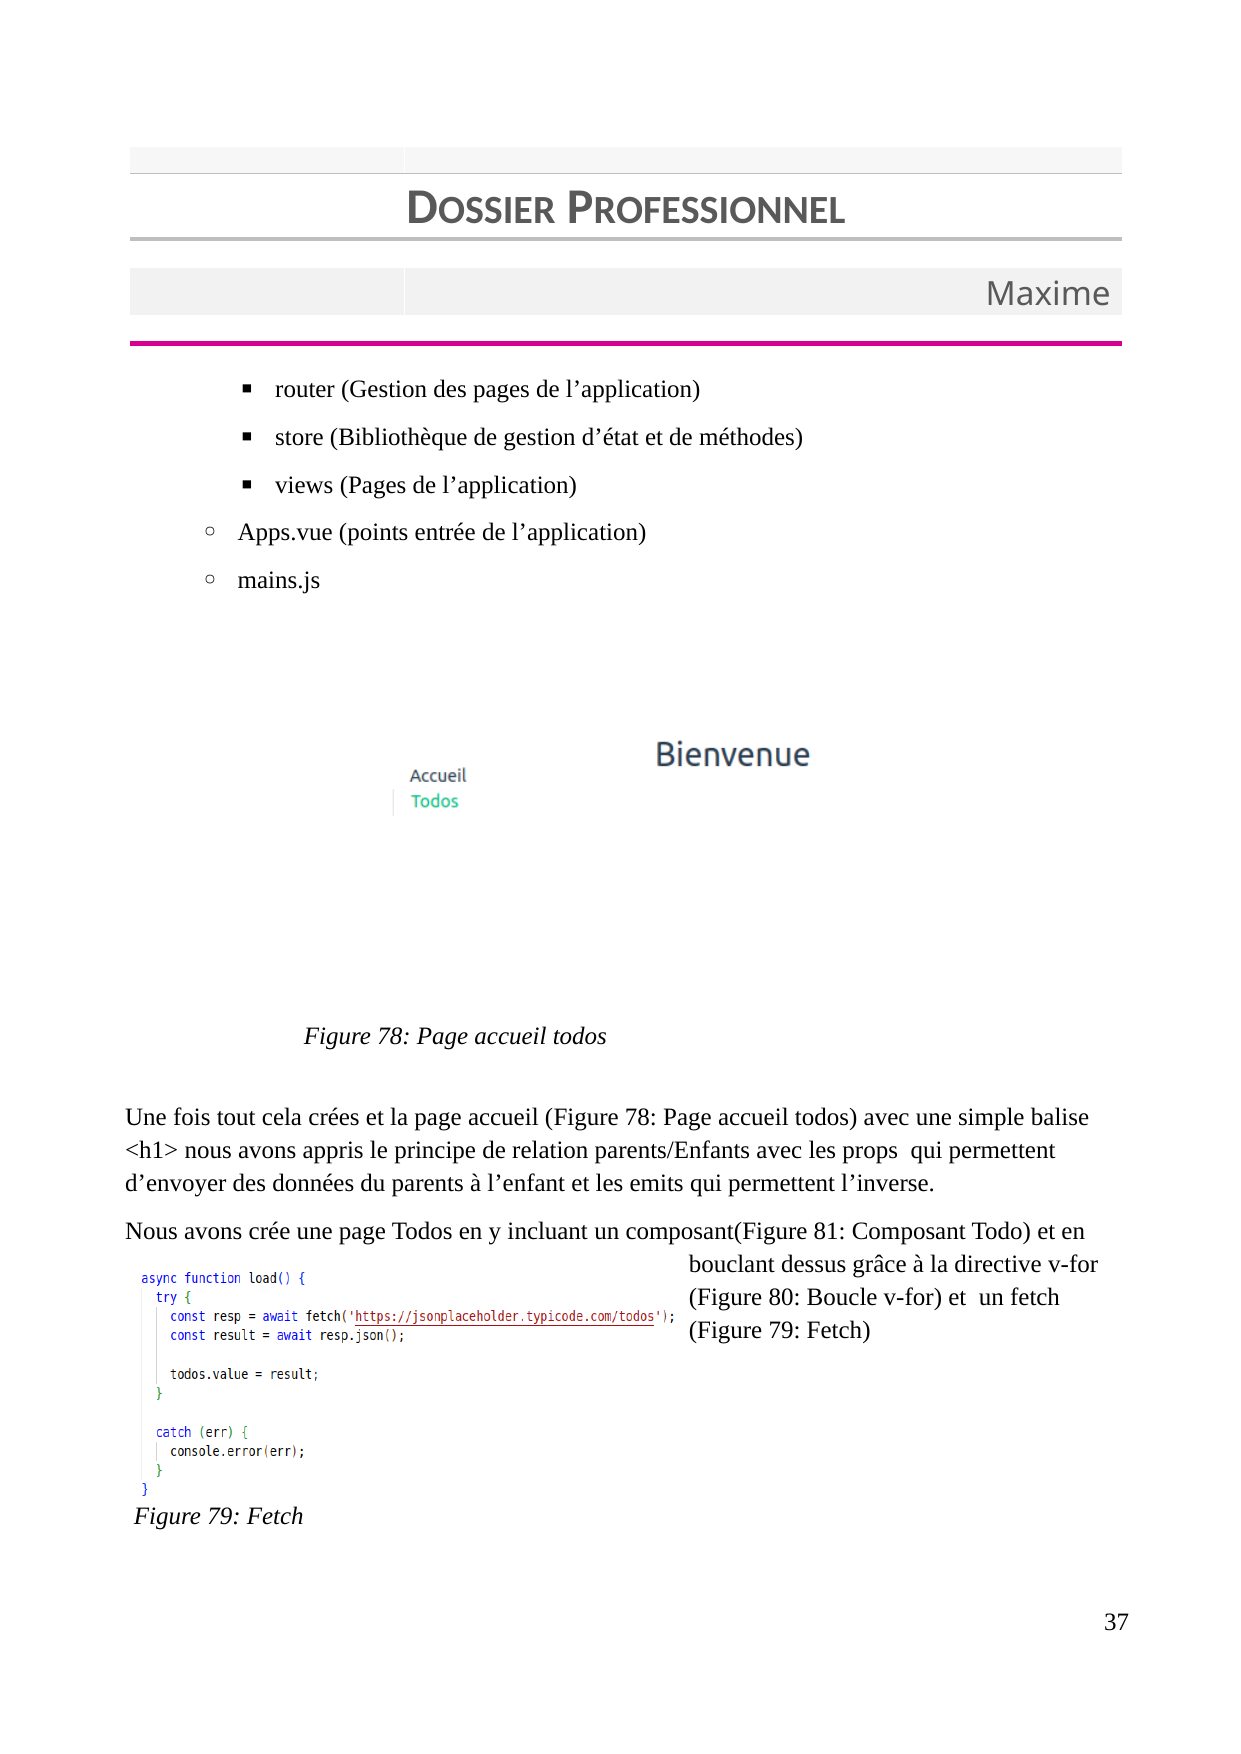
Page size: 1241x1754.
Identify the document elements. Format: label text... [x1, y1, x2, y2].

list store (Bibliothèque de gestion d’état et de méthodes) [237, 422, 1123, 451]
list router (Gestion des pages de l’application) [237, 374, 1123, 403]
list views (Pages de l’application) [237, 470, 1123, 498]
text Figure 79: Fetch [134, 1279, 688, 1529]
text Nous avons crée une page Todos en y incluant un composant(Figure 81: Composant Todo) et en bouclant dessus grâce à la directive v-for (Figure 80: Boucle v-for) et un fetch (Figure 79: Fetch) [125, 1216, 1123, 1343]
picture [303, 634, 945, 1010]
list mains.js [200, 565, 1123, 594]
picture [141, 1266, 681, 1501]
text [134, 1529, 688, 1575]
list Figure 78: Page accueil todos [304, 1010, 944, 1050]
text Une fois tout cela crées et la page accueil (Figure 78: Page accueil todos) avec une simple balise <h1> nous avons appris le principe de relation parents/Enfants avec les props qui permettent d’envoyer des données du parents à l’enfant et les emits qui permettent l’inverse. [125, 1102, 1123, 1197]
list Apps.vue (points entrée de l’application) [200, 517, 1123, 546]
